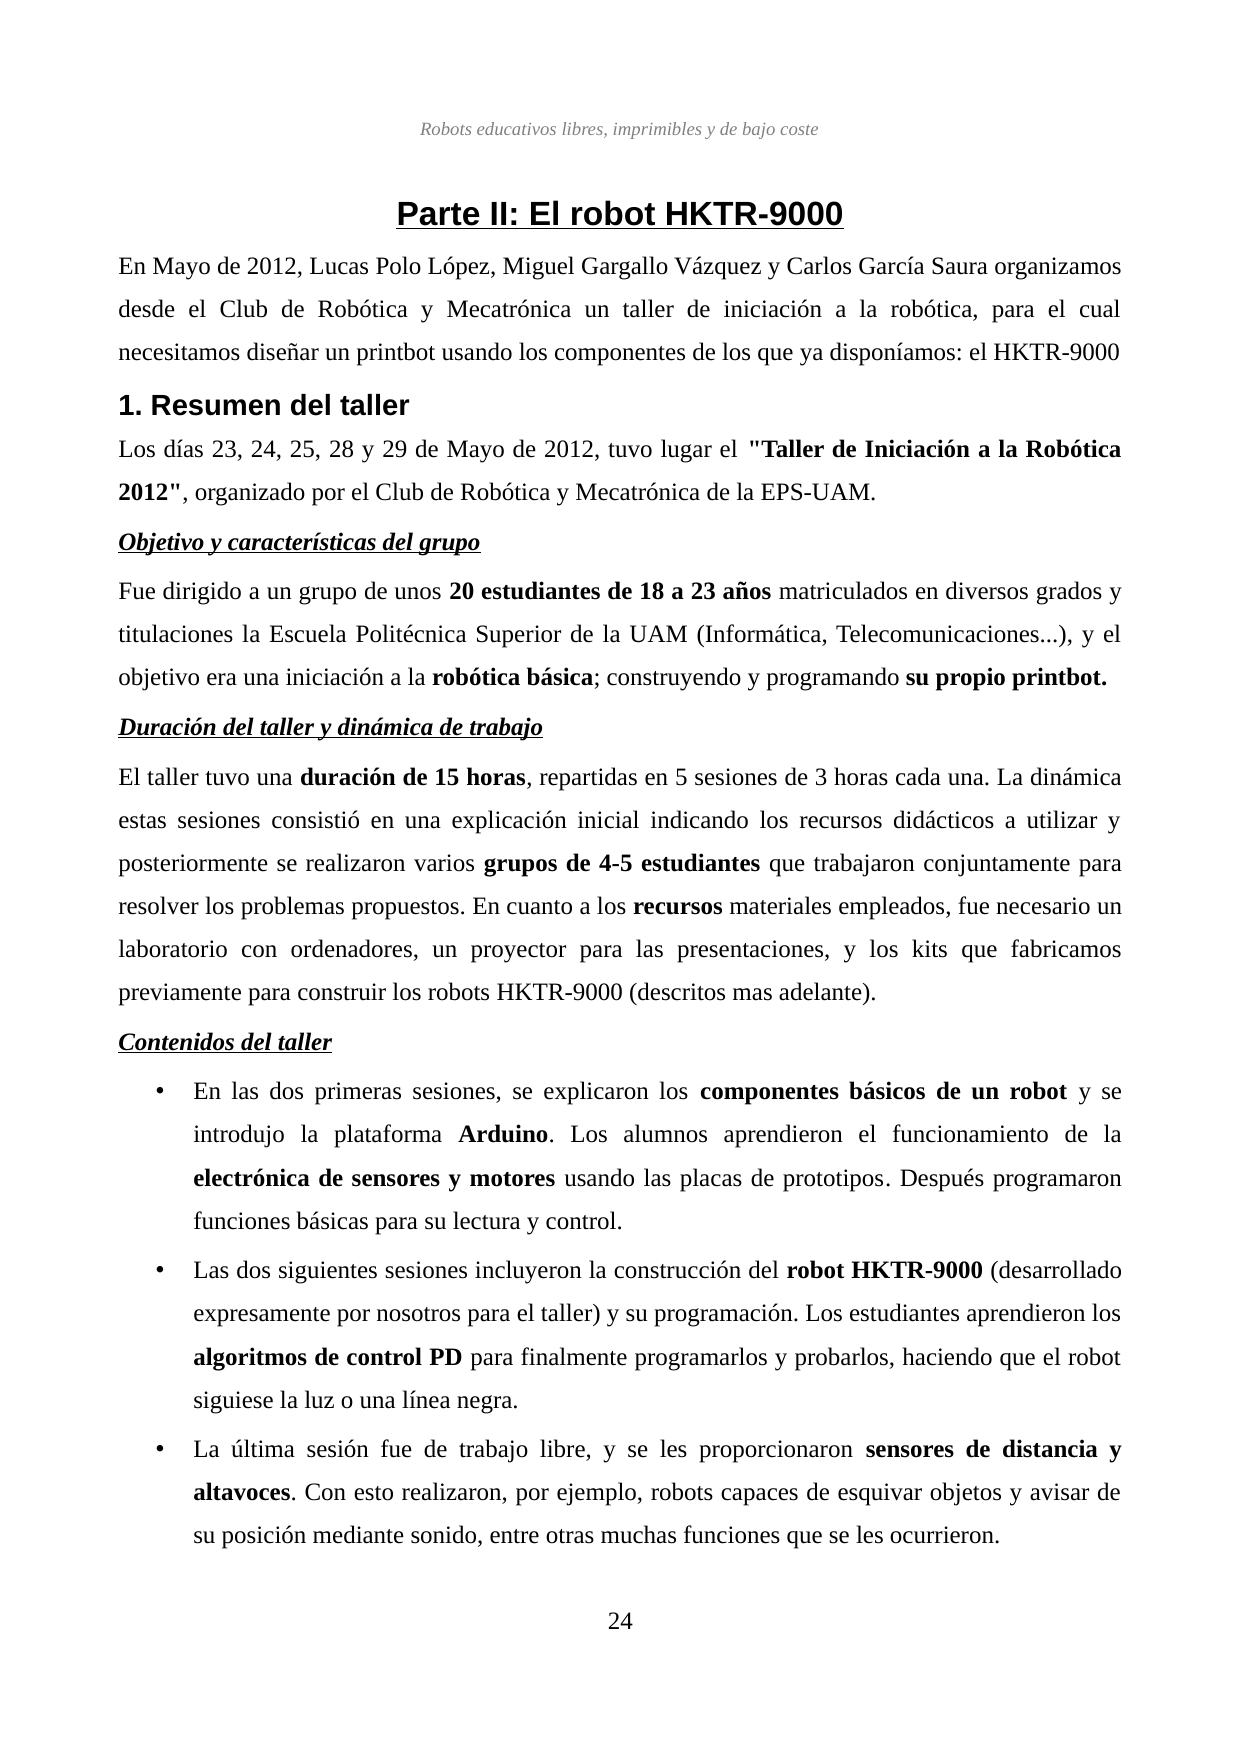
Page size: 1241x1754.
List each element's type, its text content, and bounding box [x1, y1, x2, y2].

subtitle Parte II: El robot HKTR-9000 [118, 194, 1122, 233]
list La última sesión fue de trabajo libre, y se les proporcionaron sensores de distancia y altavoces. Con esto realizaron, por ejemplo, robots capaces de esquivar objetos y avisar de su posición mediante sonido, entre otras muchas funciones que se les ocurrieron. [156, 1434, 1122, 1549]
subtitle 1. Resumen del taller [118, 388, 1122, 421]
text Fue dirigido a un grupo de unos 20 estudiantes de 18 a 23 años matriculados en diversos grados y titulaciones la Escuela Politécnica Superior de la UAM (Informática, Telecomunicaciones...), y el objetivo era una iniciación a la robótica básica; construyendo y programando su propio printbot. [118, 576, 1122, 691]
list En las dos primeras sesiones, se explicaron los componentes básicos de un robot y se introdujo la plataforma Arduino. Los alumnos aprendieron el funcionamiento de la electrónica de sensores y motores usando las placas de prototipos. Después programaron funciones básicas para su lectura y control. [156, 1076, 1122, 1234]
text Duración del taller y dinámica de trabajo [118, 712, 1122, 741]
list Las dos siguientes sesiones incluyeron la construcción del robot HKTR-9000 (desarrollado expresamente por nosotros para el taller) y su programación. Los estudiantes aprendieron los algoritmos de control PD para finalmente programarlos y probarlos, haciendo que el robot siguiese la luz o una línea negra. [156, 1255, 1122, 1413]
text En Mayo de 2012, Lucas Polo López, Miguel Gargallo Vázquez y Carlos García Saura organizamos desde el Club de Robótica y Mecatrónica un taller de iniciación a la robótica, para el cual necesitamos diseñar un printbot usando los componentes de los que ya disponíamos: el HKTR-9000 [118, 251, 1122, 366]
text El taller tuvo una duración de 15 horas, repartidas en 5 sesiones de 3 horas cada una. La dinámica estas sesiones consistió en una explicación inicial indicando los recursos didácticos a utilizar y posteriormente se realizaron varios grupos de 4-5 estudiantes que trabajaron conjuntamente para resolver los problemas propuestos. En cuanto a los recursos materiales empleados, fue necesario un laboratorio con ordenadores, un proyector para las presentaciones, y los kits que fabricamos previamente para construir los robots HKTR-9000 (descritos mas adelante). [118, 762, 1122, 1006]
text Los días 23, 24, 25, 28 y 29 de Mayo de 2012, tuvo lugar el "Taller de Iniciación a la Robótica 2012", organizado por el Club de Robótica y Mecatrónica de la EPS-UAM. [118, 434, 1122, 506]
text Objetivo y características del grupo [118, 527, 1122, 555]
text Contenidos del taller [118, 1027, 1122, 1056]
